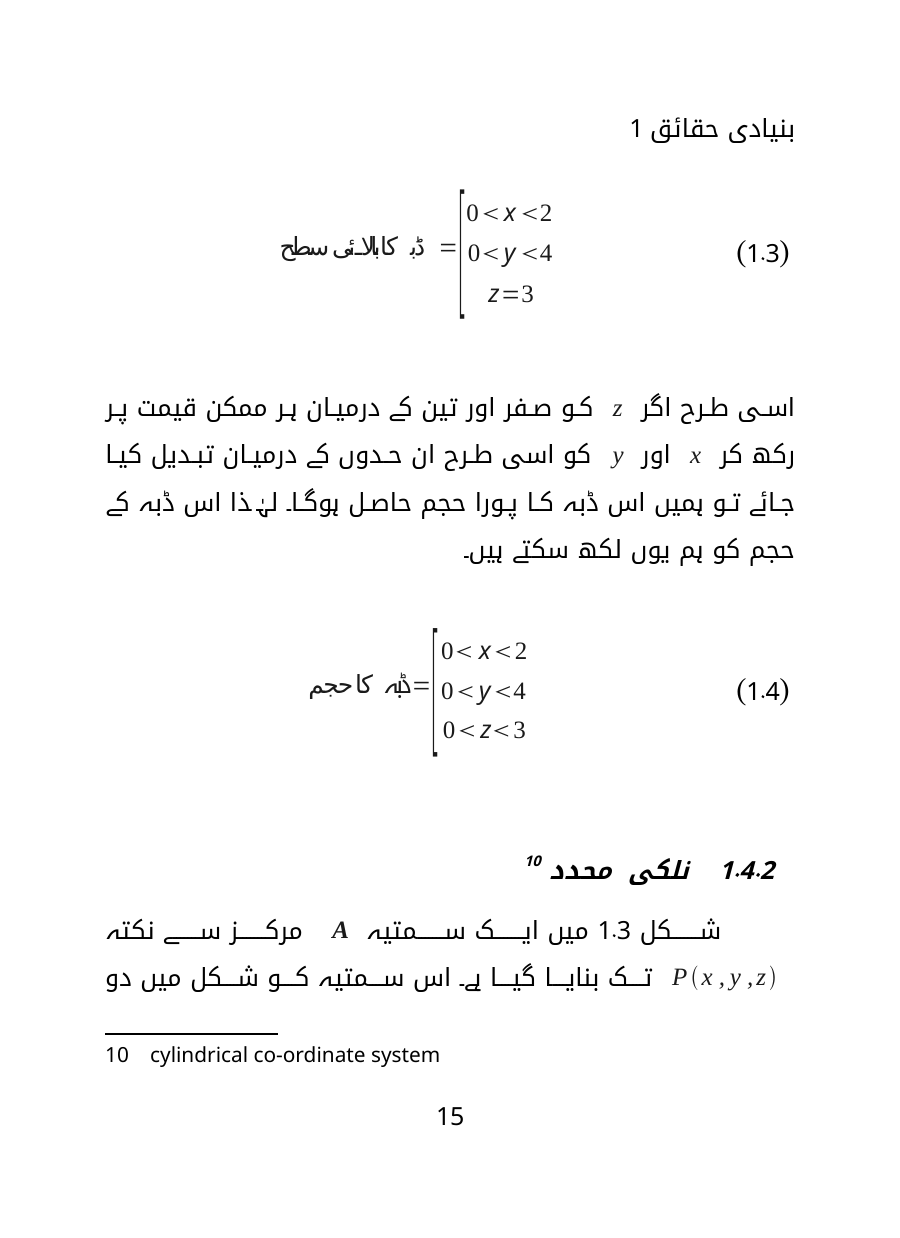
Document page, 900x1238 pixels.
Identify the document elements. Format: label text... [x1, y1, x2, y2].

subtitle نلکی محدد [105, 847, 718, 894]
table_header [105, 621, 718, 776]
text شکل 1.3 میں ایک سمتیہ مرکز سے نکتہ تک بنایا گیا ہے۔ اس سمتیہ کو شکل میں دو سمتیوں کی مدد سے ظاہر کیا گیا ہے۔ یعنی [105, 907, 795, 1002]
text اسی طرح اگرکو صفر اور تین کے درمیان ہر ممکن قیمت پر رکھ کراورکو اسی طرح ان حدوں کے درمیان تبدیل کیا جائے تو ہمیں اس ڈبہ کا پورا حجم حاصل ہوگا۔ لہٰذا اس ڈبہ کے حجم کو ہم یوں لکھ سکتے ہیں۔ [105, 384, 795, 574]
table_header (1.3) [718, 182, 795, 338]
table_header [105, 182, 718, 338]
list cylindrical co-ordinate system [105, 1040, 795, 1068]
table_header (1.4) [718, 621, 795, 776]
